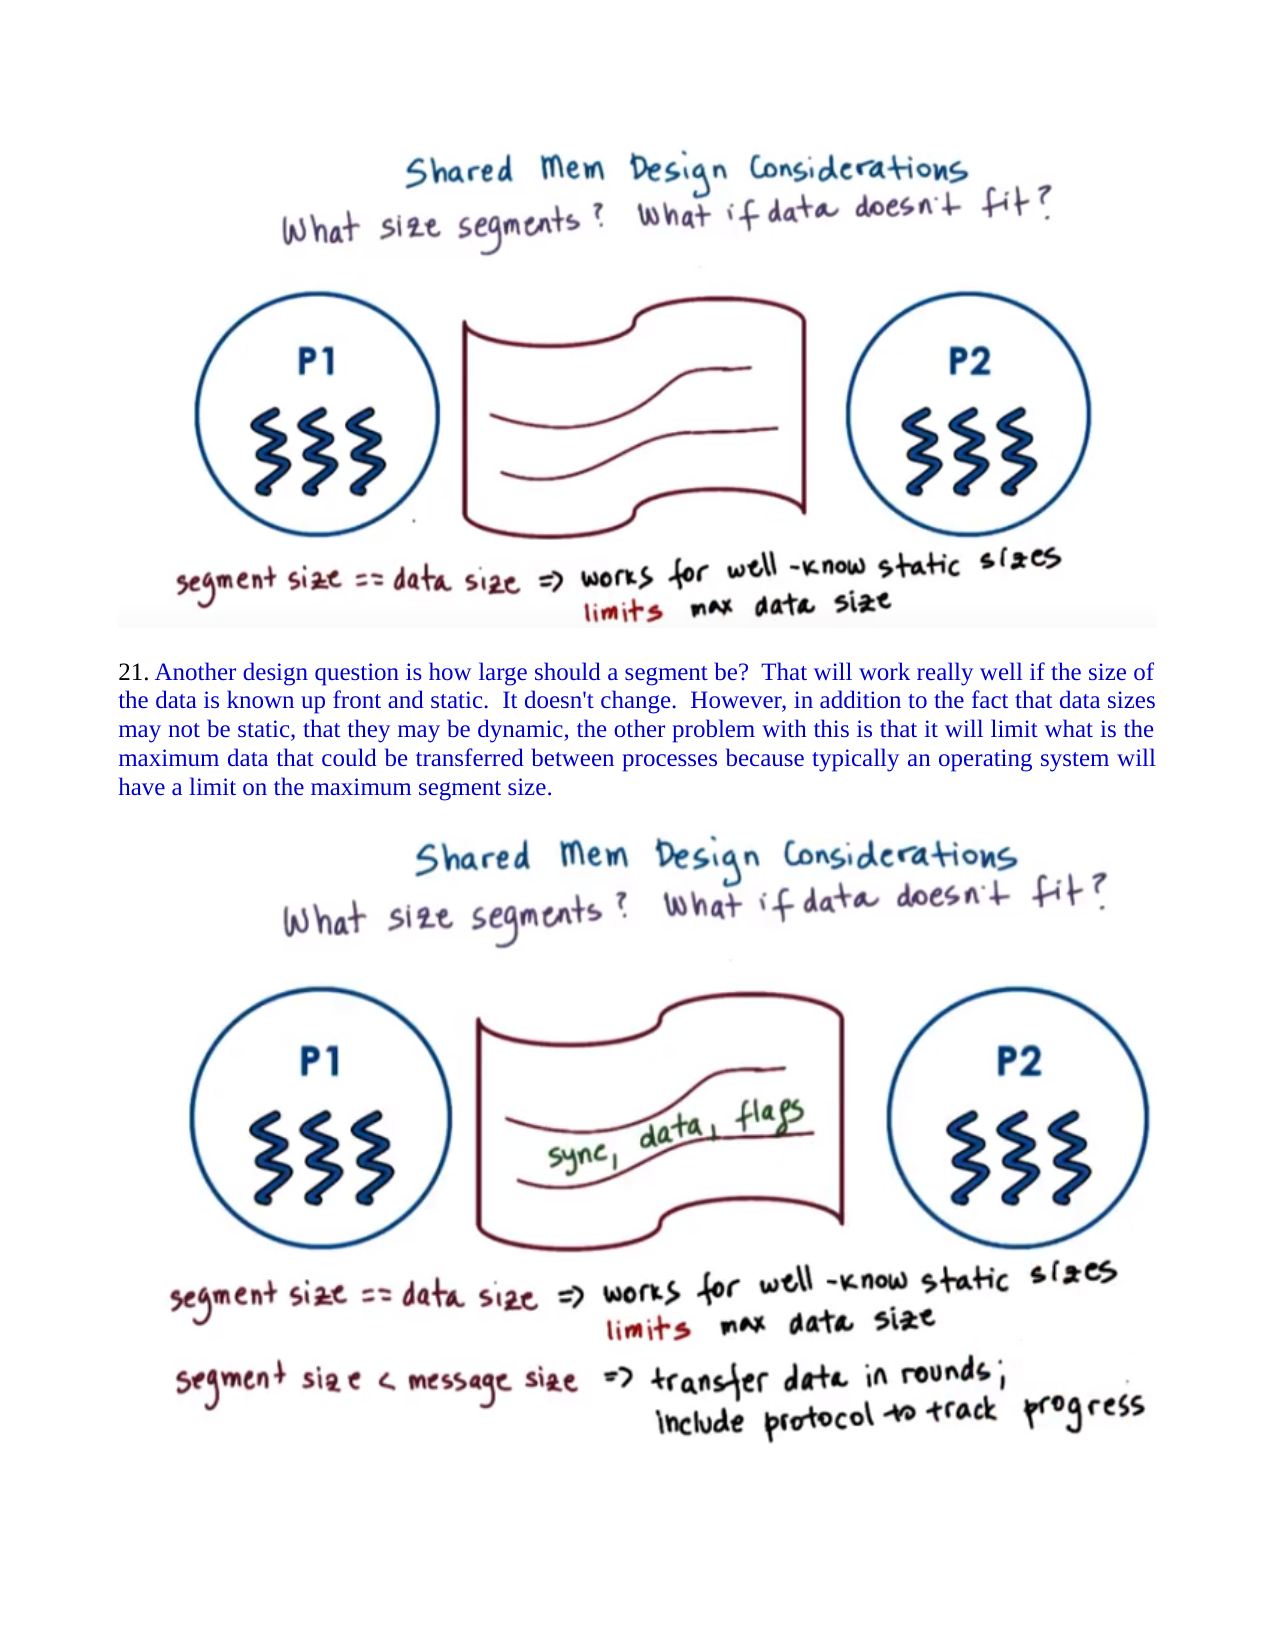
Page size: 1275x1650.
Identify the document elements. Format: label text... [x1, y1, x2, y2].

picture [118, 146, 1157, 628]
text 21. Another design question is how large should a segment be? That will work really well if the size of the data is known up front and static. It doesn't change. However, in addition to the fact that data sizes may not be static, that they may be dynamic, the other problem with this is that it will limit what is the maximum data that could be transferred between processes because typically an operating system will have a limit on the maximum segment size. [118, 657, 1157, 800]
picture [118, 829, 1157, 1447]
